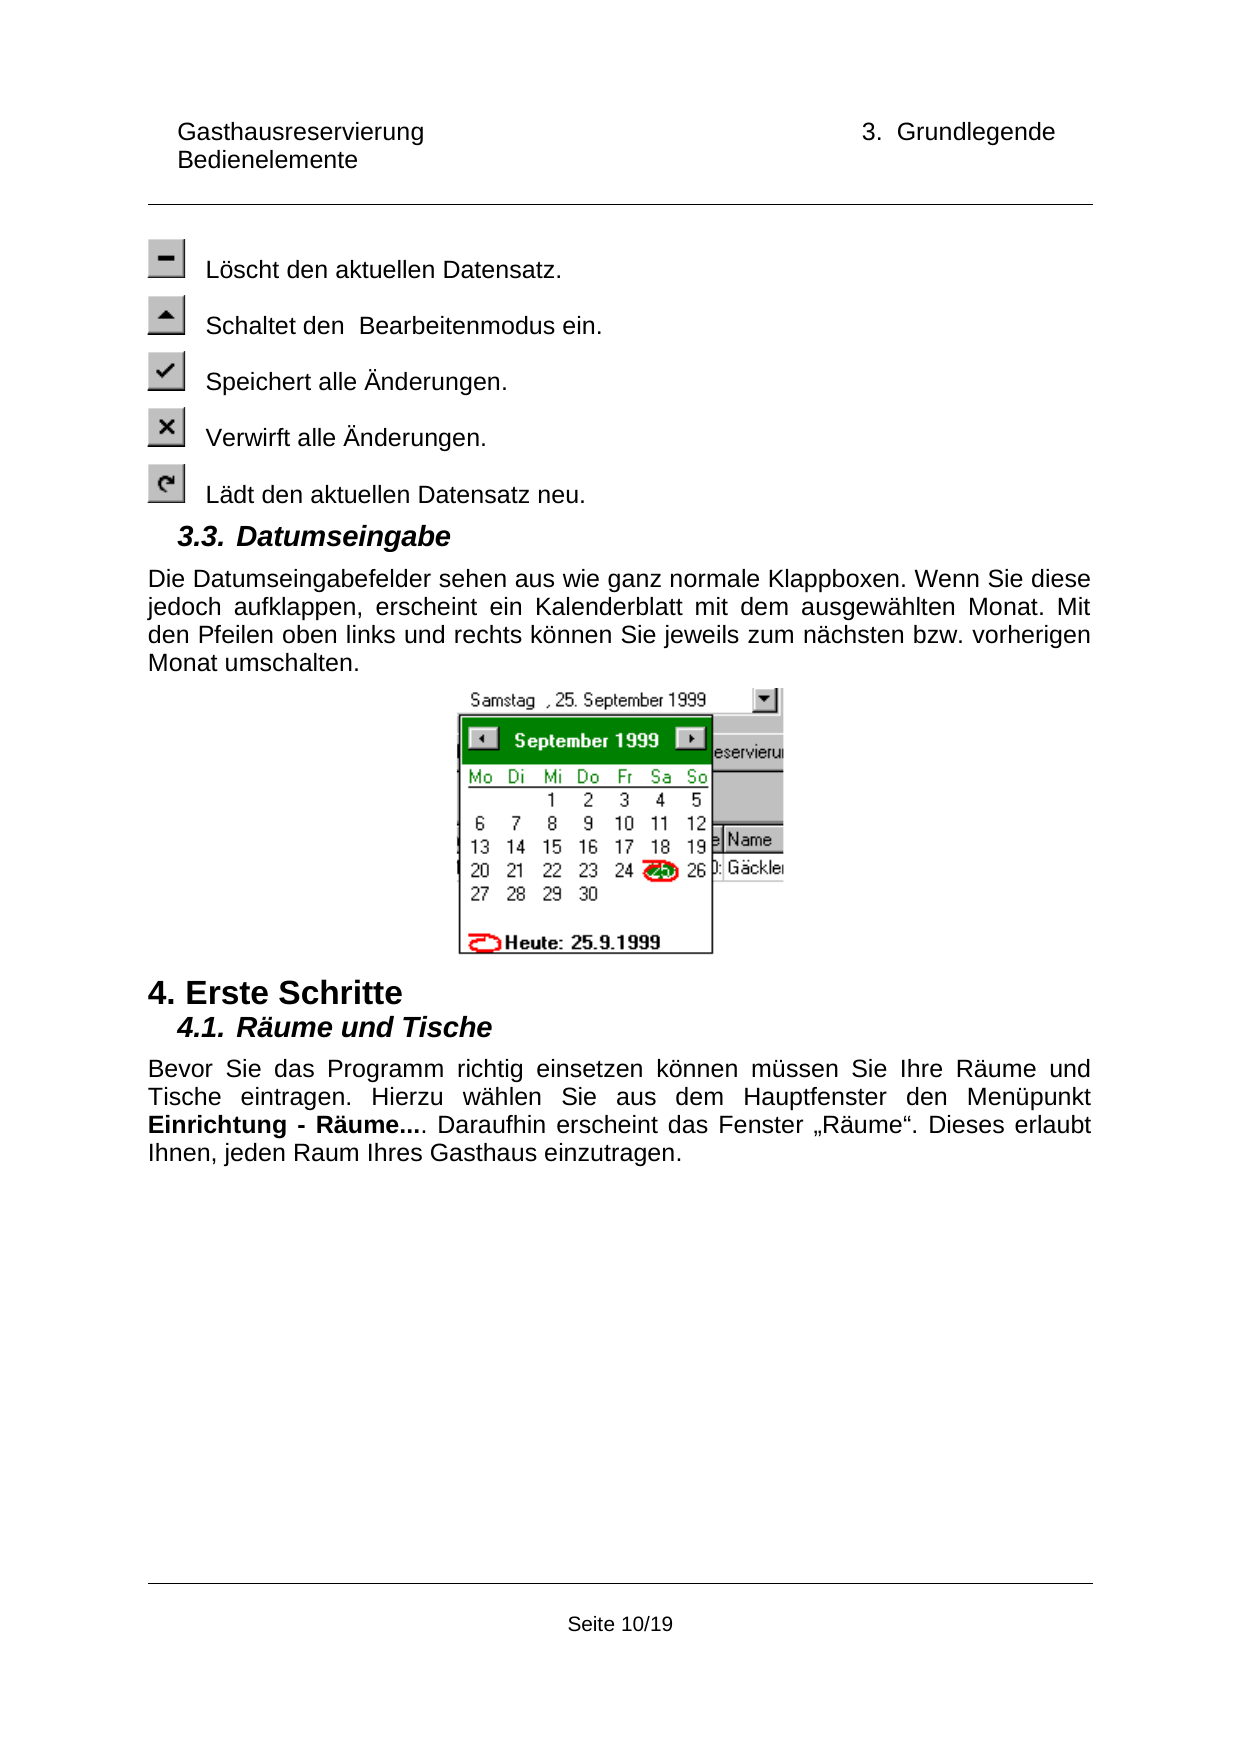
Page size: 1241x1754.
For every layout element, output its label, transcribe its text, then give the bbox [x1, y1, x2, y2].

text Verwirft alle Änderungen. [148, 408, 1093, 452]
subtitle Erste Schritte [148, 973, 1093, 1011]
text Bevor Sie das Programm richtig einsetzen können müssen Sie Ihre Räume und Tische eintragen. Hierzu wählen Sie aus dem Hauptfenster den Menüpunkt Einrichtung - Räume.... Daraufhin erscheint das Fenster „Räume“. Dieses erlaubt Ihnen, jeden Raum Ihres Gasthaus einzutragen. [148, 1055, 1093, 1167]
text Lädt den aktuellen Datensatz neu. [148, 464, 1093, 508]
picture [456, 688, 784, 962]
subtitle Räume und Tische [177, 1011, 1093, 1043]
text Schaltet den Bearbeitenmodus ein. [148, 295, 1093, 340]
text Löscht den aktuellen Datensatz. [148, 239, 1093, 283]
text Speichert alle Änderungen. [148, 352, 1093, 396]
text Die Datumseingabefelder sehen aus wie ganz normale Klappboxen. Wenn Sie diese jedoch aufklappen, erscheint ein Kalenderblatt mit dem ausgewählten Monat. Mit den Pfeilen oben links und rechts können Sie jeweils zum nächsten bzw. vorherigen Monat umschalten. [148, 564, 1093, 677]
subtitle Datumseingabe [177, 520, 1093, 553]
